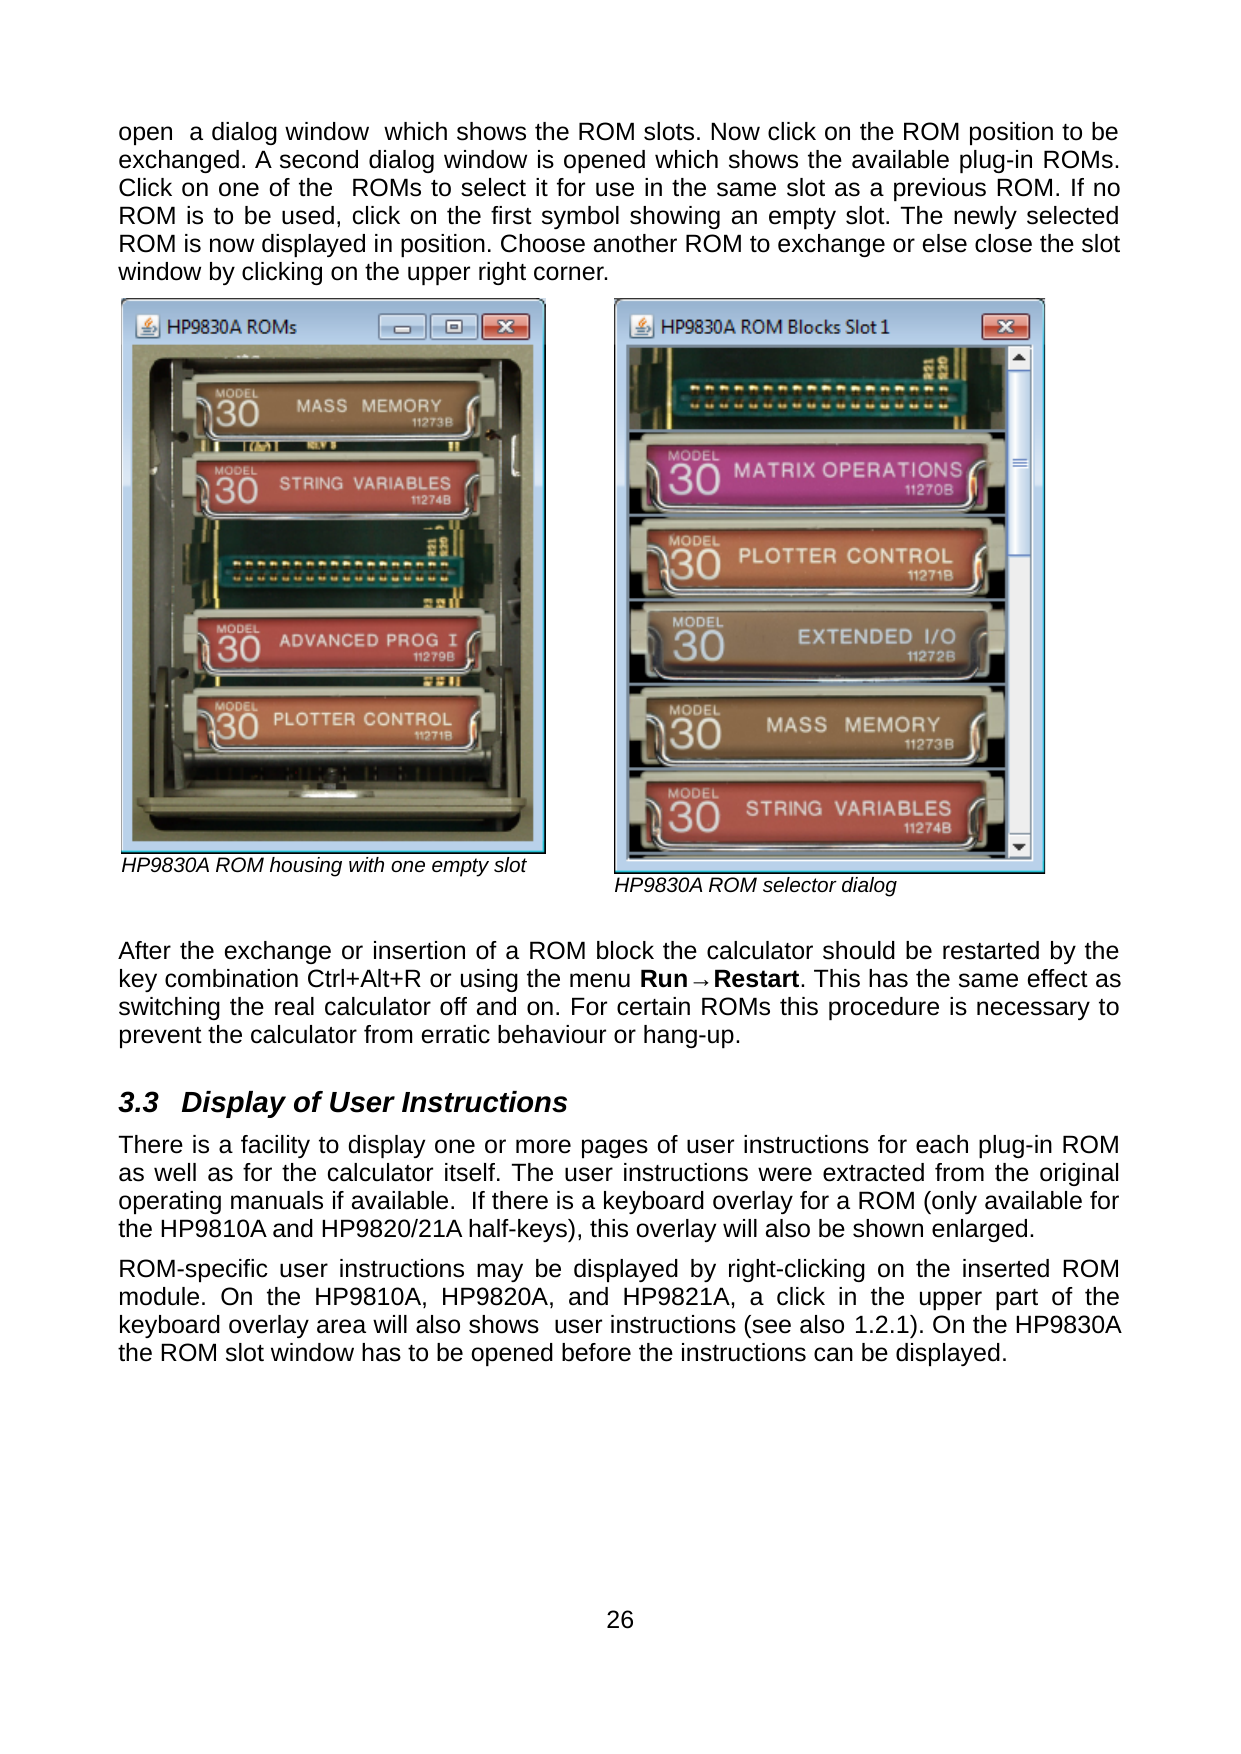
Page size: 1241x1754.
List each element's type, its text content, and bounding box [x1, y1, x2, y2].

picture [121, 298, 546, 854]
text HP9830A ROM selector dialog [614, 874, 1045, 896]
text After the exchange or insertion of a ROM block the calculator should be restarted by the key combination Ctrl+Alt+R or using the menu Run→Restart. This has the same effect as switching the real calculator off and on. For certain ROMs this procedure is necessary to prevent the calculator from erratic behaviour or hang-up. [118, 937, 1122, 1048]
subtitle Display of User Instructions [118, 1086, 1122, 1118]
text open a dialog window which shows the ROM slots. Now click on the ROM position to be exchanged. A second dialog window is opened which shows the available plug-in ROMs. Click on one of the ROMs to select it for use in the same slot as a previous ROM. If no ROM is to be used, click on the first symbol showing an empty slot. The newly selected ROM is now displayed in position. Choose another ROM to exchange or else close the slot window by clicking on the upper right corner. [118, 118, 1122, 286]
text There is a facility to display one or more pages of user instructions for each plug-in ROM as well as for the calculator itself. The user instructions were extracted from the original operating manuals if available. If there is a keyboard overlay for a ROM (only available for the HP9810A and HP9820/21A half-keys), this overlay will also be shown enlarged. [118, 1131, 1122, 1243]
text ROM-specific user instructions may be displayed by right-clicking on the inserted ROM module. On the HP9810A, HP9820A, and HP9821A, a click in the upper part of the keyboard overlay area will also shows user instructions (see also 1.2.1). On the HP9830A the ROM slot window has to be opened before the instructions can be displayed. [118, 1255, 1122, 1367]
picture [614, 298, 1046, 874]
text HP9830A ROM housing with one empty slot [121, 854, 546, 877]
